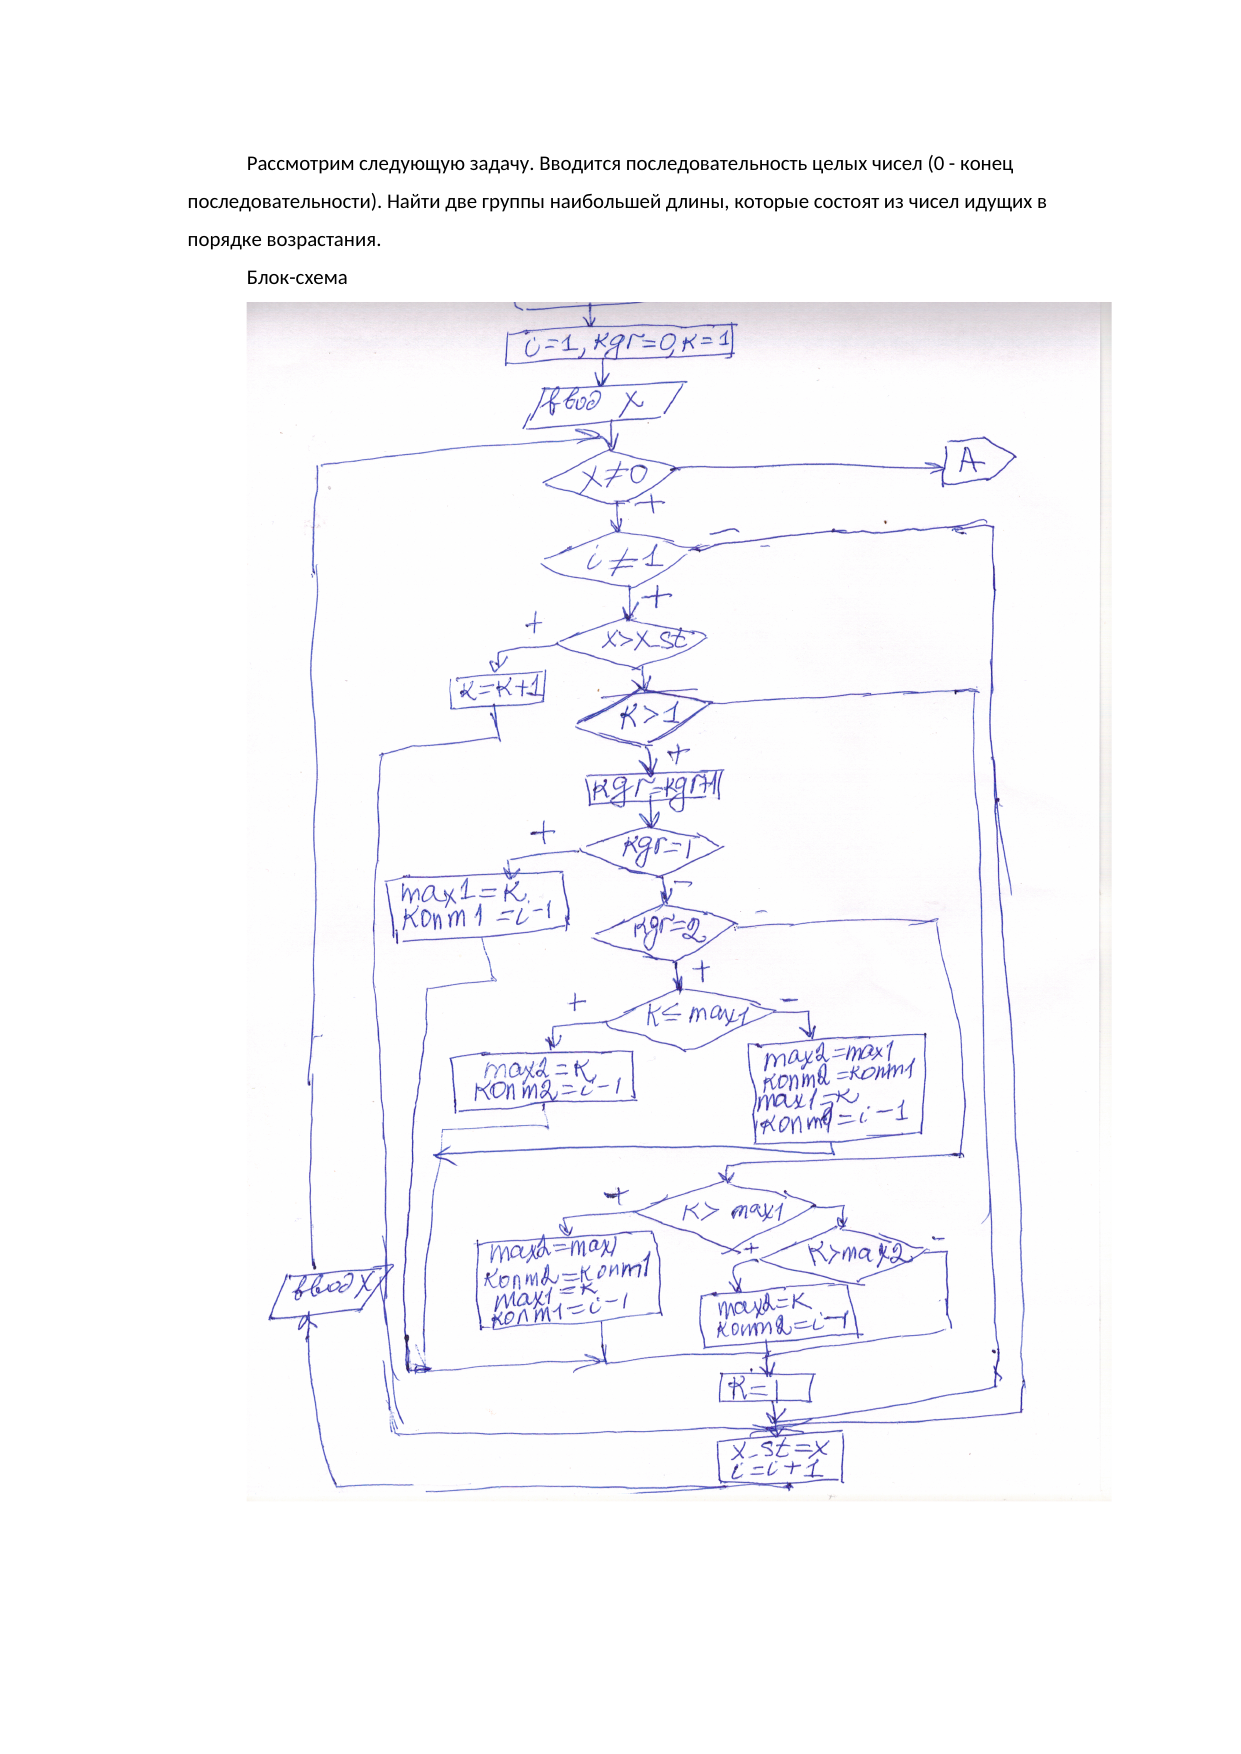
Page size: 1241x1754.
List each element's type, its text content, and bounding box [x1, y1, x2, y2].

text Рассмотрим следующую задачу. Вводится последовательность целых чисел (0 - конец последовательности). Найти две группы наибольшей длины, которые состоят из чисел идущих в порядке возрастания. [187, 150, 1053, 252]
text Блок-схема [187, 264, 1053, 290]
picture [246, 302, 1112, 1502]
